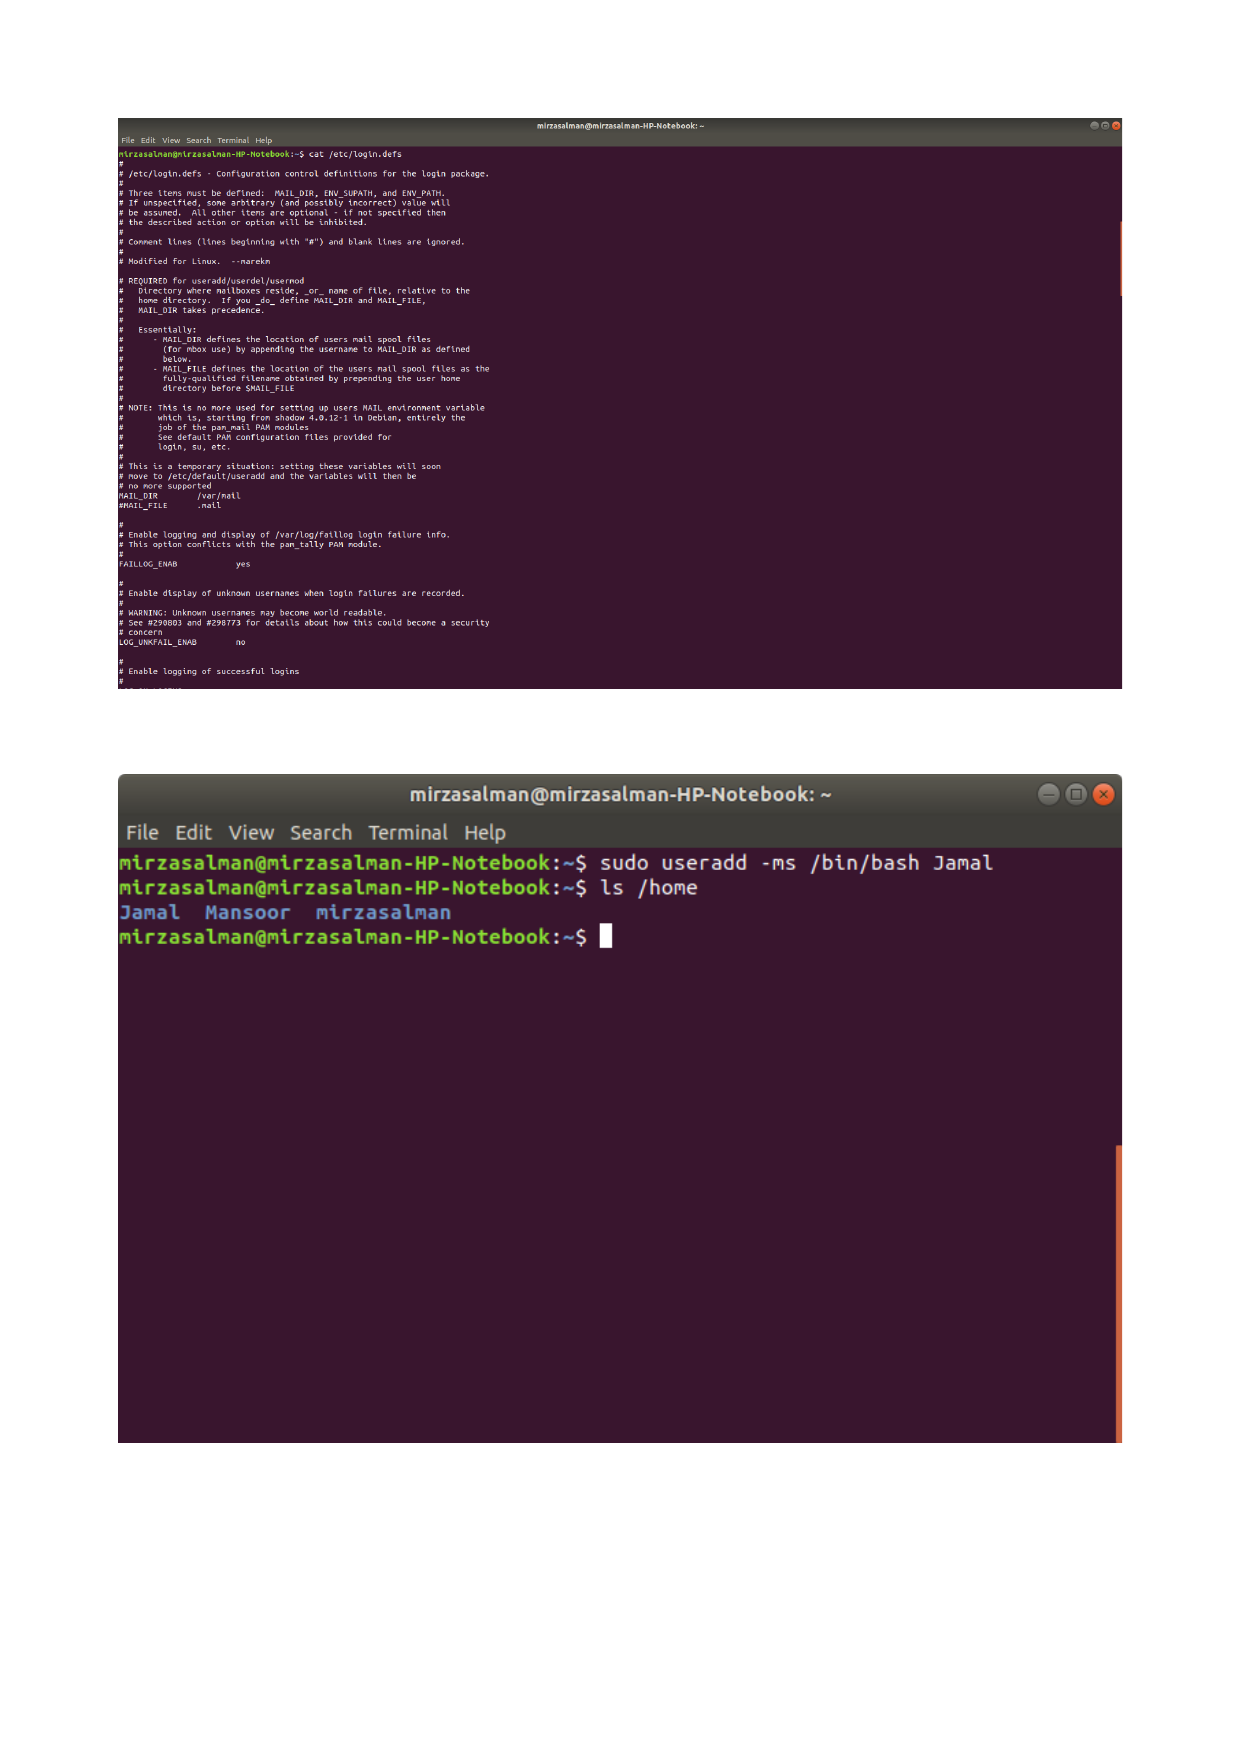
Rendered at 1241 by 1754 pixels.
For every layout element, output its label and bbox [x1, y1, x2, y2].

picture [118, 118, 1123, 689]
picture [118, 774, 1123, 1443]
